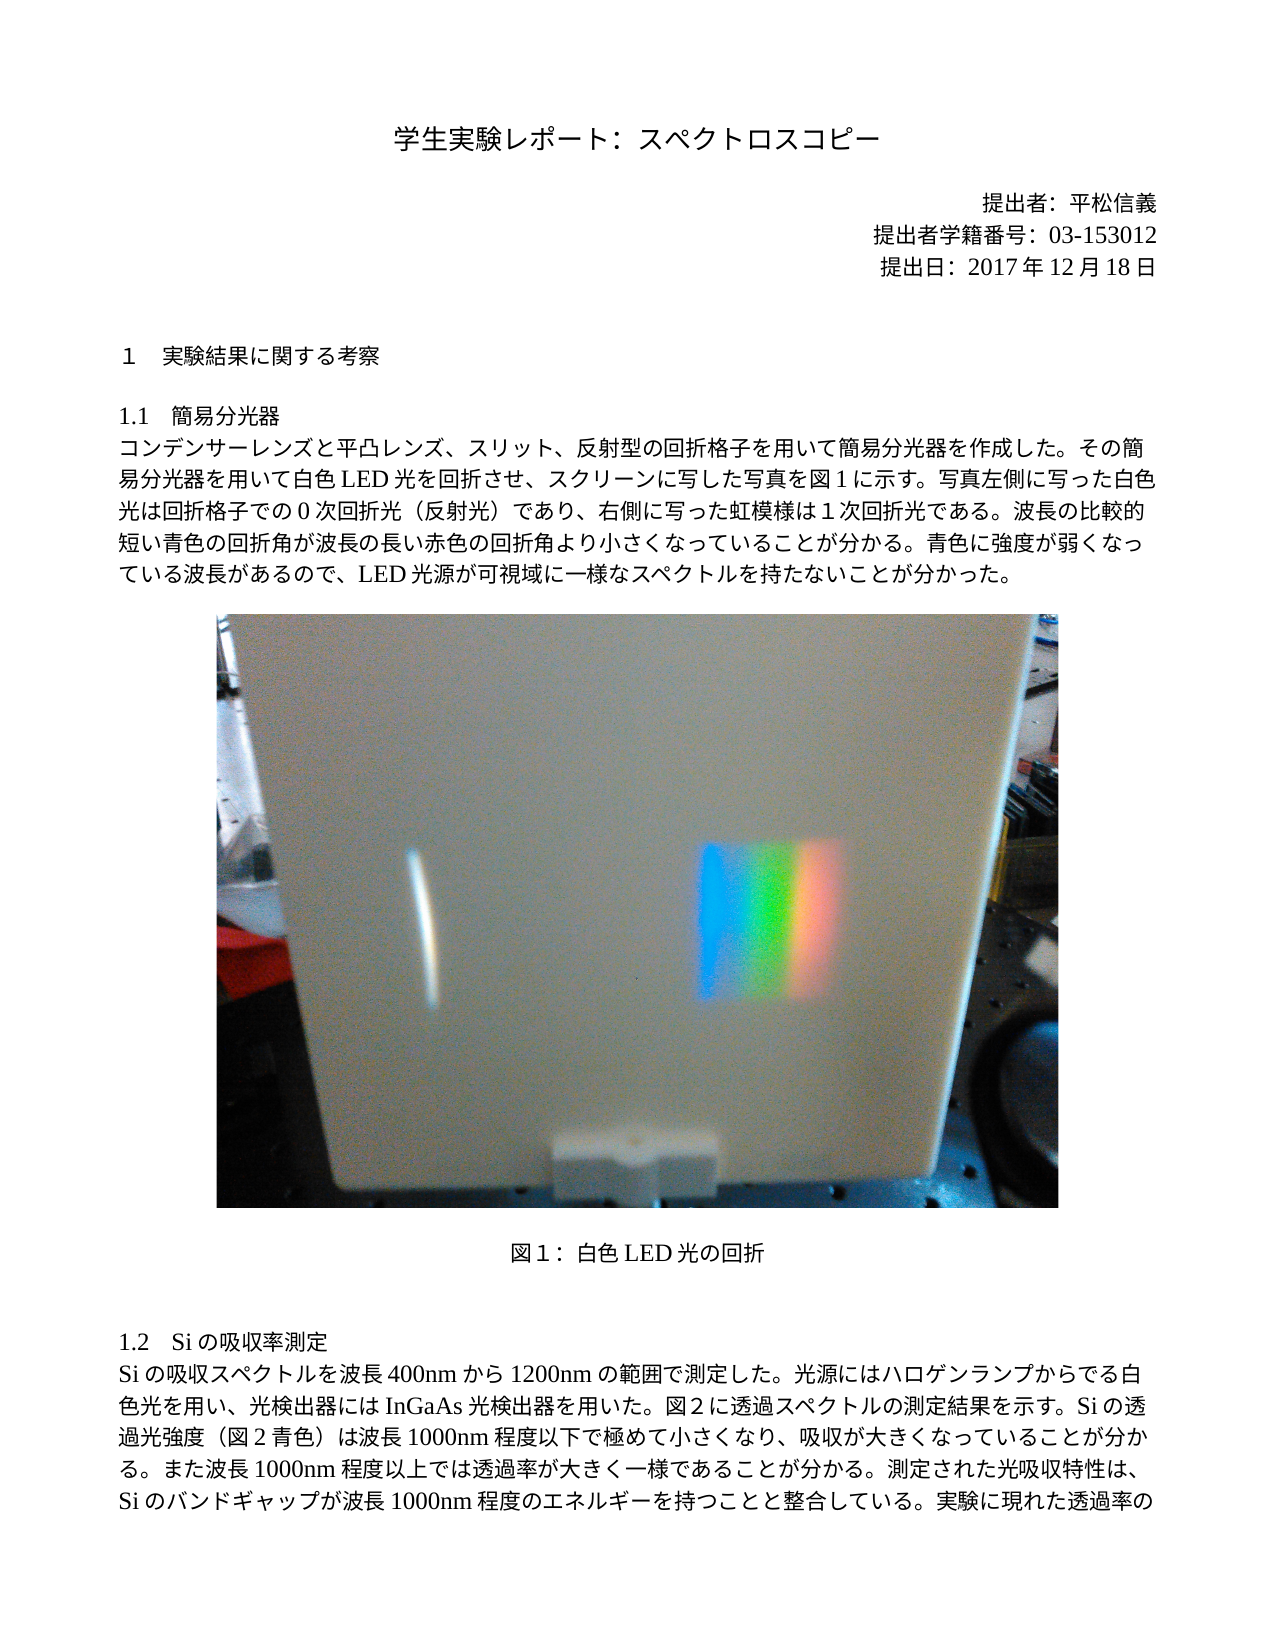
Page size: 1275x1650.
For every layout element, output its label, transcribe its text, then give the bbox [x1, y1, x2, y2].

text 図１：白色LED光の回折 [118, 1236, 1157, 1268]
text 提出者：平松信義 [118, 186, 1157, 218]
text １ 実験結果に関する考察 [118, 339, 1157, 370]
text 学生実験レポート：スぺクトロスコピー [118, 118, 1157, 157]
text 提出者学籍番号：03-153012 [118, 218, 1157, 249]
text 1.2 Siの吸収率測定 [118, 1325, 1157, 1357]
text Siの吸収スペクトルを波長400nmから1200nmの範囲で測定した。光源にはハロゲンランプからでる白色光を用い、光検出器にはInGaAs光検出器を用いた。図２に透過スペクトルの測定結果を示す。Siの透過光強度（図2青色）は波長1000nm程度以下で極めて小さくなり、吸収が大きくなっていることが分かる。また波長1000nm程度以上では透過率が大きく一様であることが分かる。測定された光吸収特性は、Siのバンドギャップが波長1000nm程度のエネルギーを持つことと整合している。実験に現れた透過率の [118, 1357, 1157, 1515]
text 提出日：2017年12月18日 [118, 249, 1157, 281]
picture [216, 614, 1059, 1208]
text コンデンサーレンズと平凸レンズ、スリット、反射型の回折格子を用いて簡易分光器を作成した。その簡易分光器を用いて白色LED光を回折させ、スクリーンに写した写真を図1に示す。写真左側に写った白色光は回折格子での0次回折光（反射光）であり、右側に写った虹模様は１次回折光である。波長の比較的短い青色の回折角が波長の長い赤色の回折角より小さくなっていることが分かる。青色に強度が弱くなっている波長があるので、LED光源が可視域に一様なスペクトルを持たないことが分かった。 [118, 431, 1157, 589]
text 1.1 簡易分光器 [118, 399, 1157, 431]
